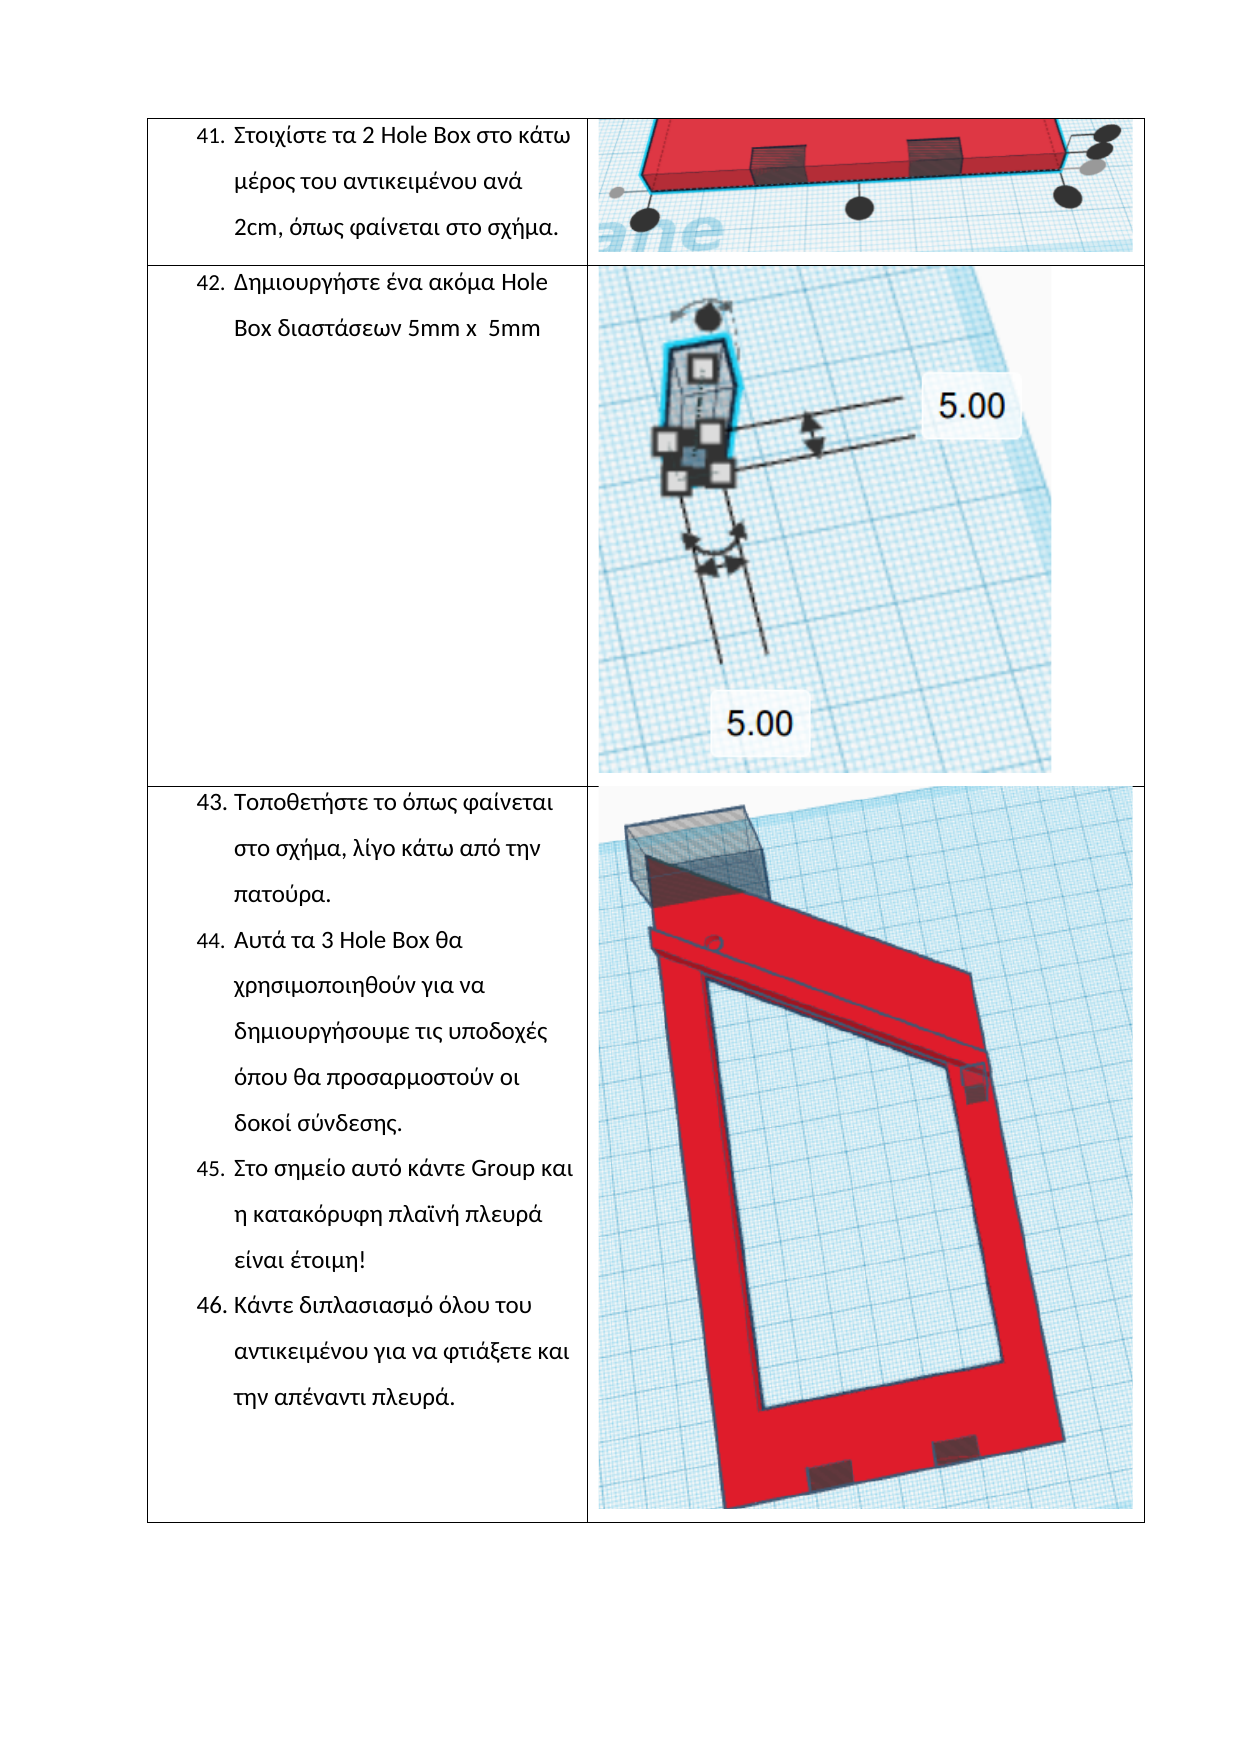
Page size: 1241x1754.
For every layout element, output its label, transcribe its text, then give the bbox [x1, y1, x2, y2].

table_cell Στοιχίστε τα 2 Hole Box στο κάτω μέρος του αντικειμένου ανά 2cm, όπως φαίνεται στο σχήμα. [148, 119, 587, 265]
table_cell Τοποθετήστε το όπως φαίνεται στο σχήμα, λίγο κάτω από την πατούρα. Αυτά τα 3 Hole Box θα χρησιμοποιηθούν για να δημιουργήσουμε τις υποδοχές όπου θα προσαρμοστούν οι δοκοί σύνδεσης. Στο σημείο αυτό κάντε Group και η κατακόρυφη πλαϊνή πλευρά είναι έτοιμη! Κάντε διπλασιασμό όλου του αντικειμένου για να φτιάξετε και την απέναντι πλευρά. [148, 787, 587, 1522]
table_cell Δημιουργήστε ένα ακόμα Hole Box διαστάσεων 5mm x 5mm [148, 266, 587, 786]
table_cell [588, 119, 1144, 265]
table_cell [588, 787, 1144, 1522]
table_cell [588, 266, 1144, 786]
